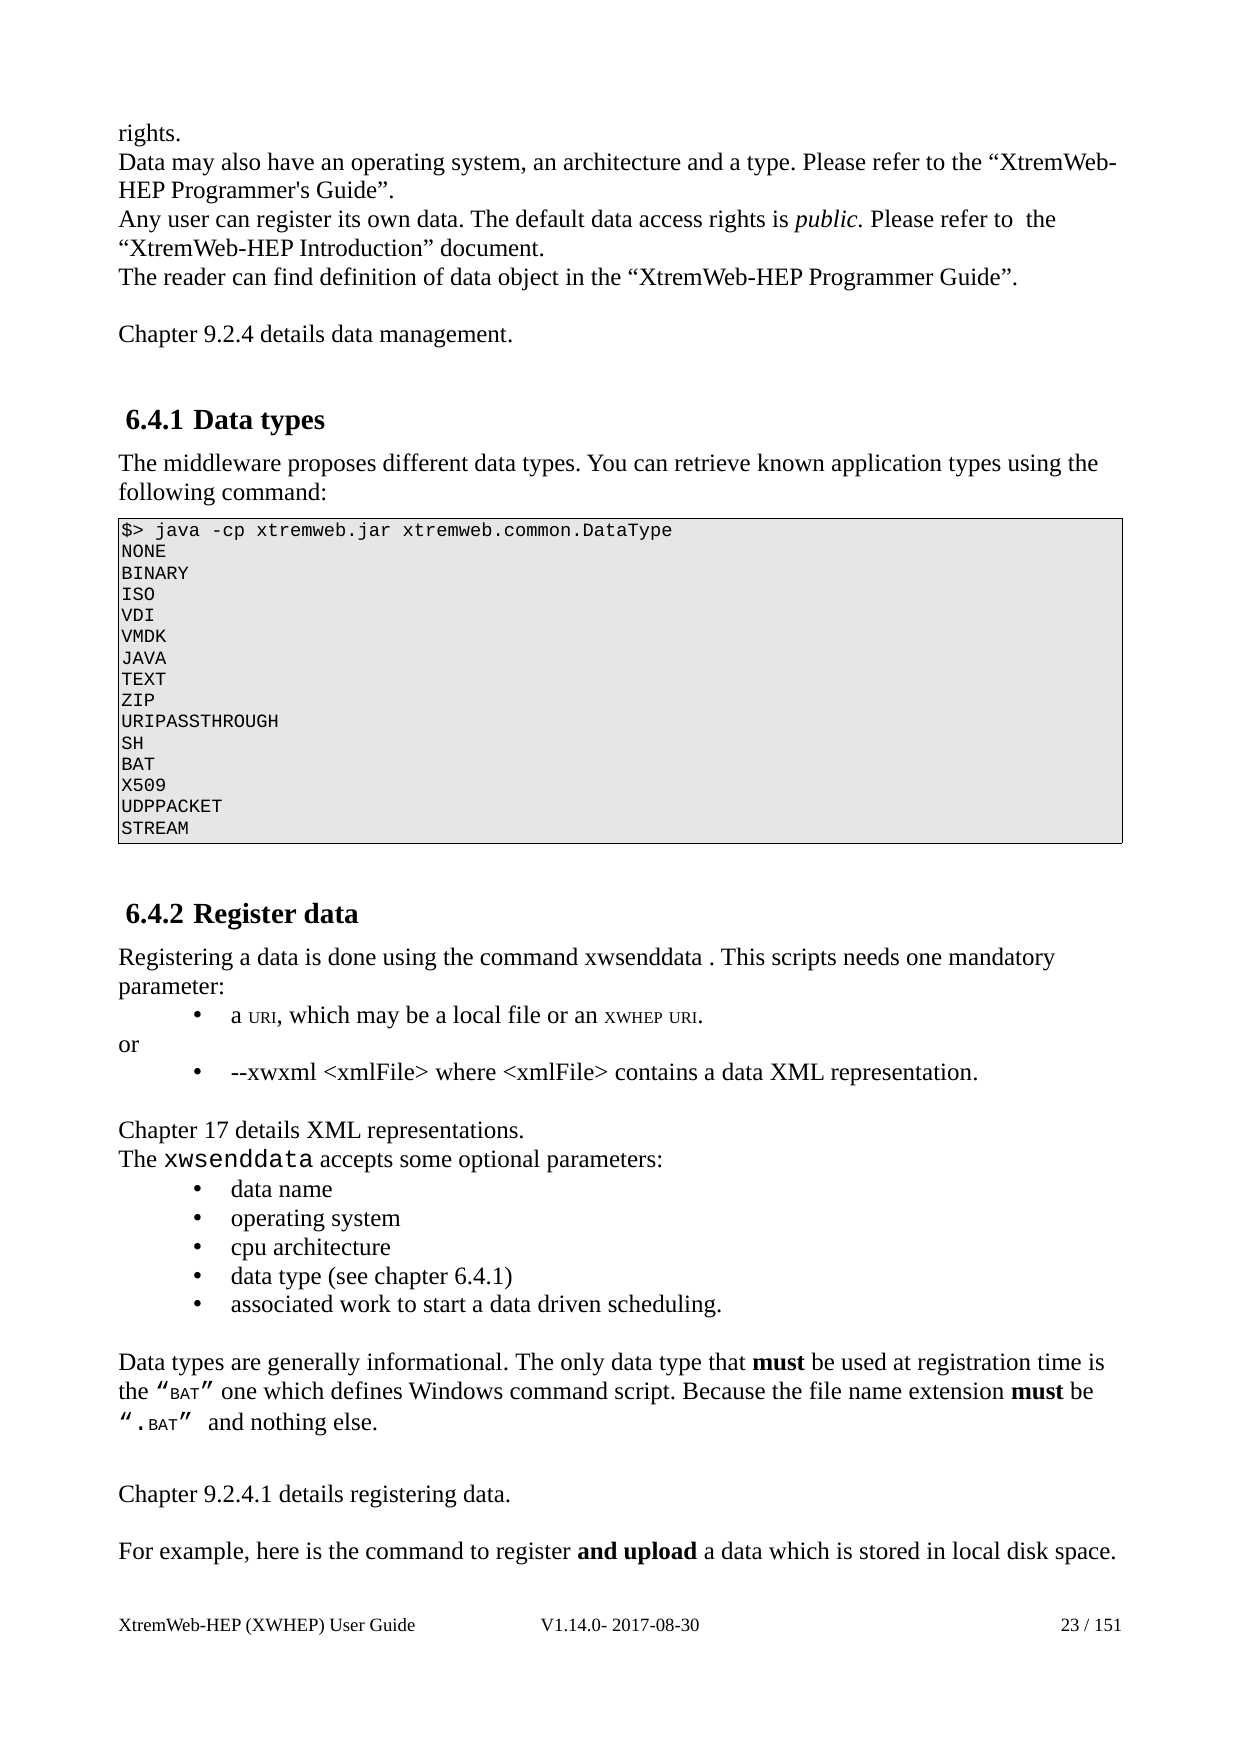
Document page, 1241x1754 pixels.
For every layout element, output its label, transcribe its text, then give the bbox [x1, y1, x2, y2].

list --xwxml <xmlFile> where <xmlFile> contains a data XML representation. [193, 1057, 1122, 1086]
text VDI [119, 603, 1122, 624]
text Registering a data is done using the command xwsenddata . This scripts needs one mandatory parameter: [118, 942, 1122, 1000]
text For example, here is the command to register and upload a data which is stored in local disk space. [118, 1536, 1122, 1565]
text URIPASSTHROUGH [119, 709, 1122, 730]
text Chapter 17 details XML representations. [118, 1115, 1122, 1144]
list data name [193, 1174, 1122, 1203]
list cpu architecture [193, 1232, 1122, 1261]
text $> java -cp xtremweb.jar xtremweb.common.DataType [119, 519, 1122, 539]
text or [118, 1029, 1122, 1057]
text Chapter 9.2.4 details data management. [118, 319, 1122, 348]
subtitle Data types [118, 402, 1122, 435]
text X509 [119, 773, 1122, 794]
text ISO [119, 582, 1122, 603]
text The reader can find definition of data object in the “XtremWeb-HEP Programmer Guide”. [118, 262, 1122, 291]
text The middleware proposes different data types. You can retrieve known application types using the following command: [118, 448, 1122, 505]
text BINARY [119, 560, 1122, 582]
text The xwsenddata accepts some optional parameters: [118, 1144, 1122, 1174]
subtitle Register data [118, 896, 1122, 930]
text ZIP [119, 688, 1122, 709]
text Chapter 9.2.4.1 details registering data. [118, 1479, 1122, 1507]
text NONE [119, 539, 1122, 560]
text Any user can register its own data. The default data access rights is public. Please refer to the “XtremWeb-HEP Introduction” document. [118, 204, 1122, 262]
list a uri, which may be a local file or an xwhep uri. [193, 1000, 1122, 1029]
text TEXT [119, 667, 1122, 688]
text Data may also have an operating system, an architecture and a type. Please refer to the “XtremWeb- HEP Programmer's Guide”. [118, 147, 1122, 204]
list operating system [193, 1203, 1122, 1232]
text STREAM [119, 815, 1122, 843]
text BAT [119, 752, 1122, 773]
text rights. [118, 118, 1122, 147]
list associated work to start a data driven scheduling. [193, 1289, 1122, 1318]
text UDPPACKET [119, 794, 1122, 815]
text JAVA [119, 645, 1122, 667]
text Data types are generally informational. The only data type that must be used at registration time is the “bat” one which defines Windows command script. Because the file name extension must be “.bat” and nothing else. [118, 1347, 1122, 1437]
text VMDK [119, 624, 1122, 645]
list data type (see chapter 6.4.1) [193, 1261, 1122, 1289]
text SH [119, 730, 1122, 752]
